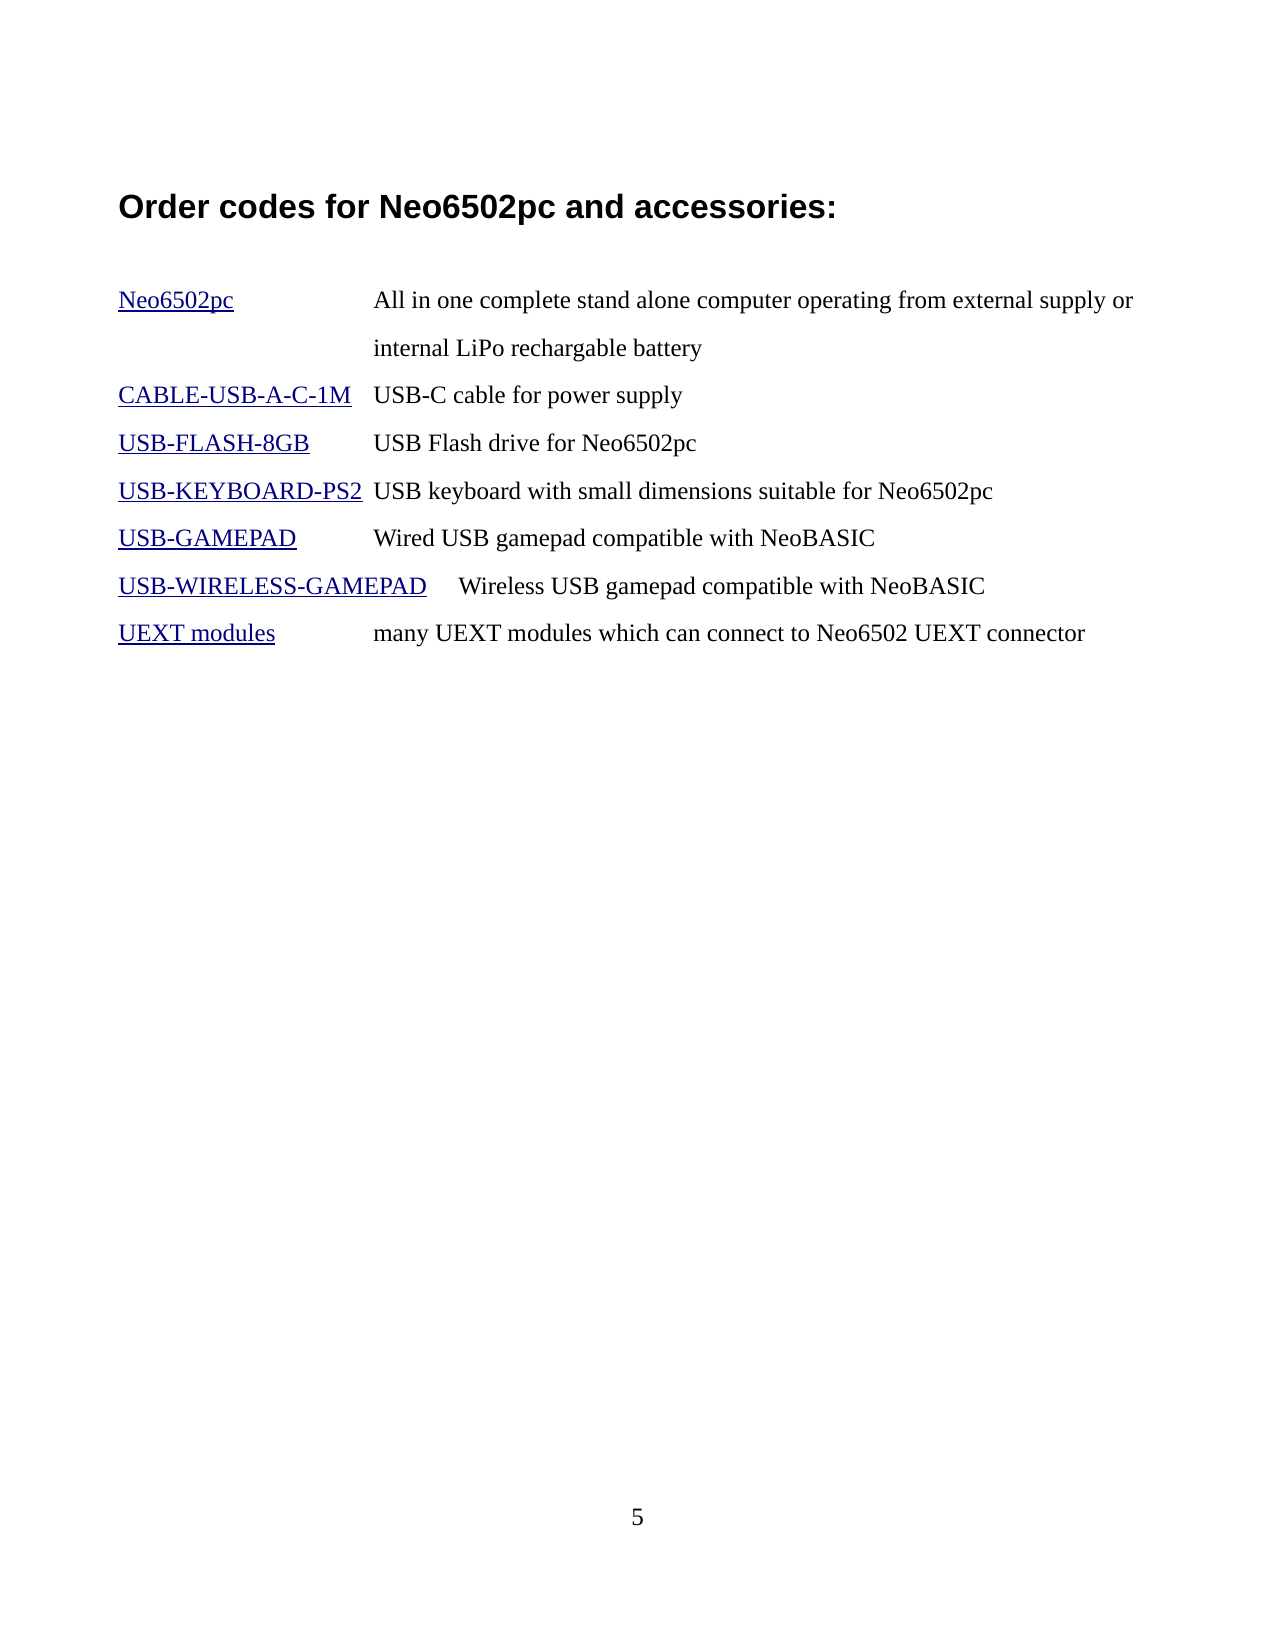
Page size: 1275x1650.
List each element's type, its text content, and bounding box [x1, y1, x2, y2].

text USB-FLASH-8GB USB Flash drive for Neo6502pc [118, 428, 1157, 457]
text internal LiPo rechargable battery [118, 333, 1157, 362]
text UEXT modules many UEXT modules which can connect to Neo6502 UEXT connector [118, 618, 1157, 647]
text Neo6502pc All in one complete stand alone computer operating from external supply or [118, 285, 1157, 314]
text CABLE-USB-A-C-1M USB-C cable for power supply [118, 381, 1157, 409]
text USB-WIRELESS-GAMEPAD Wireless USB gamepad compatible with NeoBASIC [118, 571, 1157, 600]
text USB-KEYBOARD-PS2 USB keyboard with small dimensions suitable for Neo6502pc [118, 476, 1157, 504]
subtitle Order codes for Neo6502pc and accessories: [118, 187, 1157, 225]
text USB-GAMEPAD Wired USB gamepad compatible with NeoBASIC [118, 523, 1157, 552]
